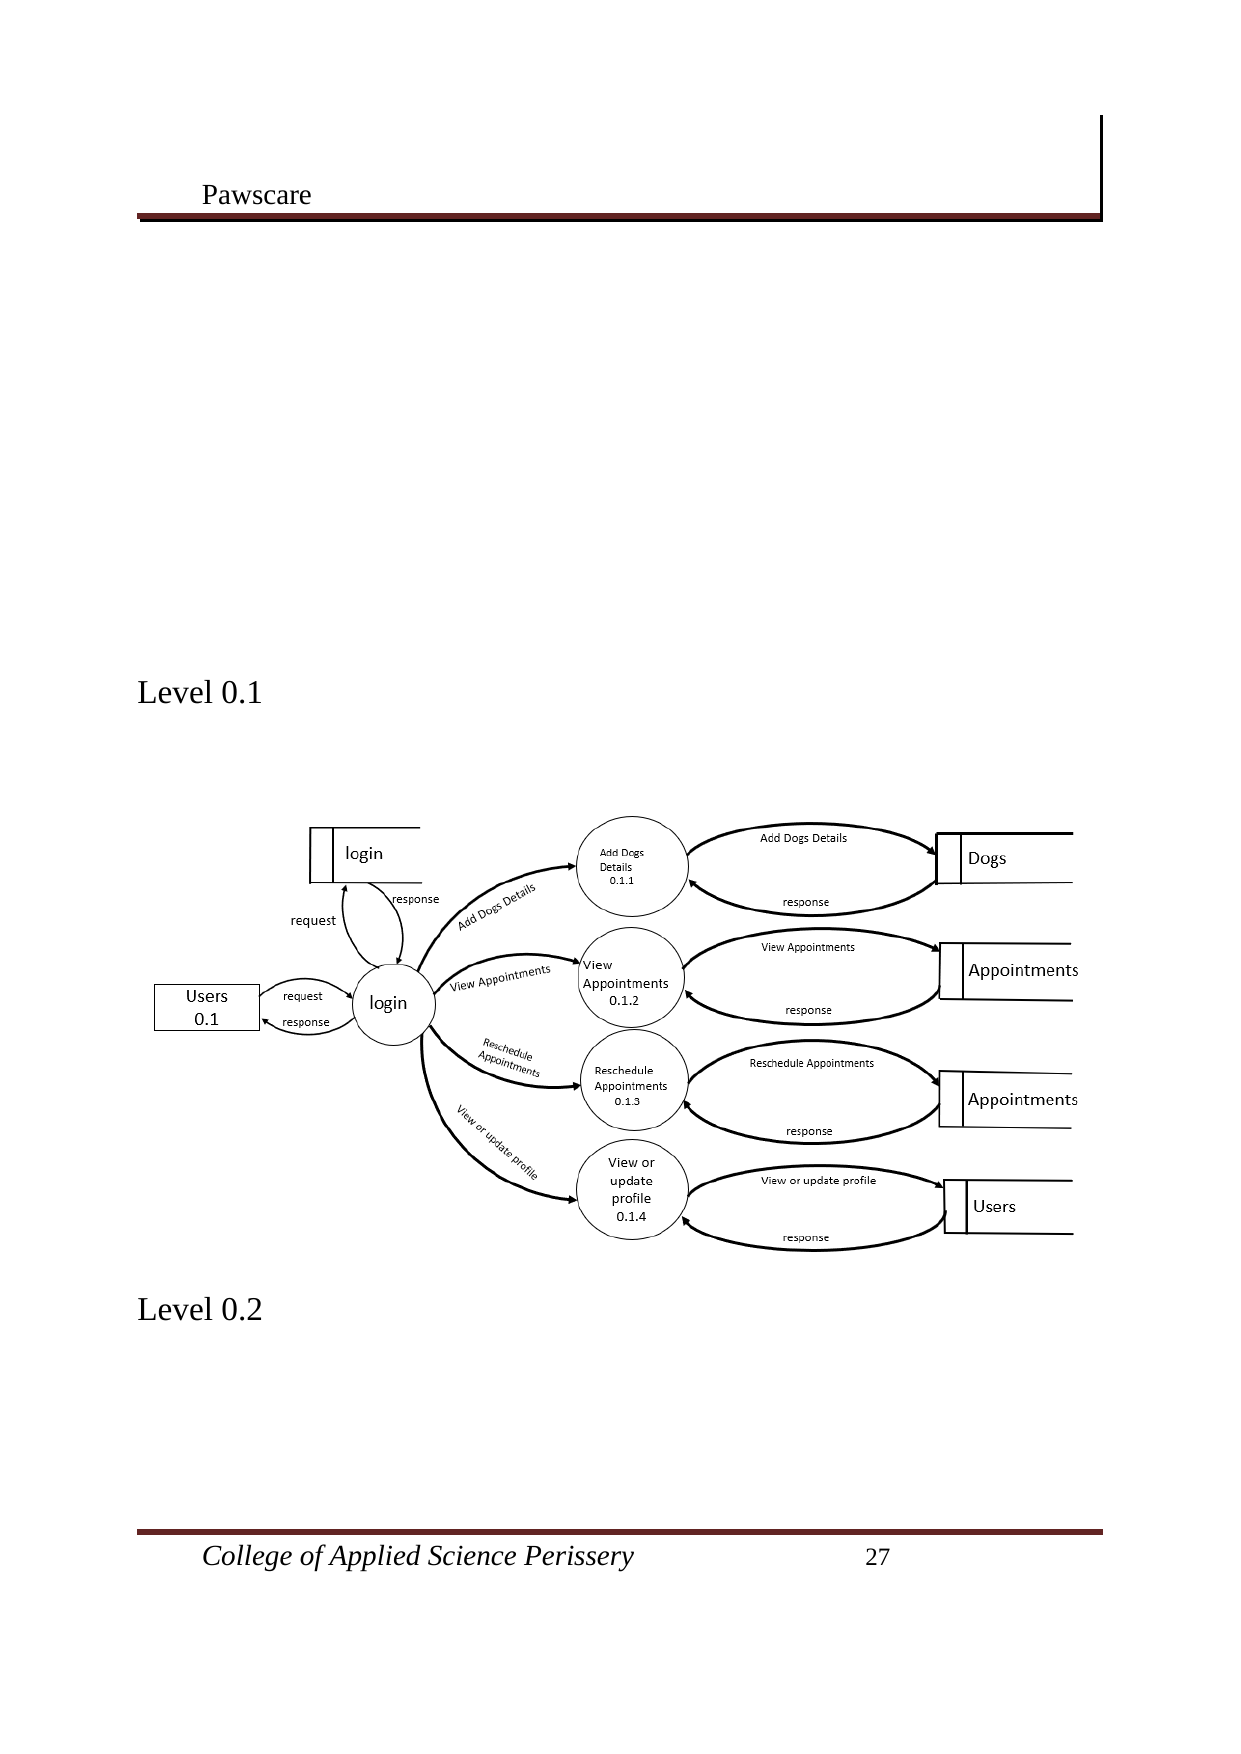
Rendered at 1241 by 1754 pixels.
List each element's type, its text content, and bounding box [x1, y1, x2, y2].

text Level 0.1 [137, 672, 1103, 710]
text Level 0.2 [137, 1289, 1103, 1327]
